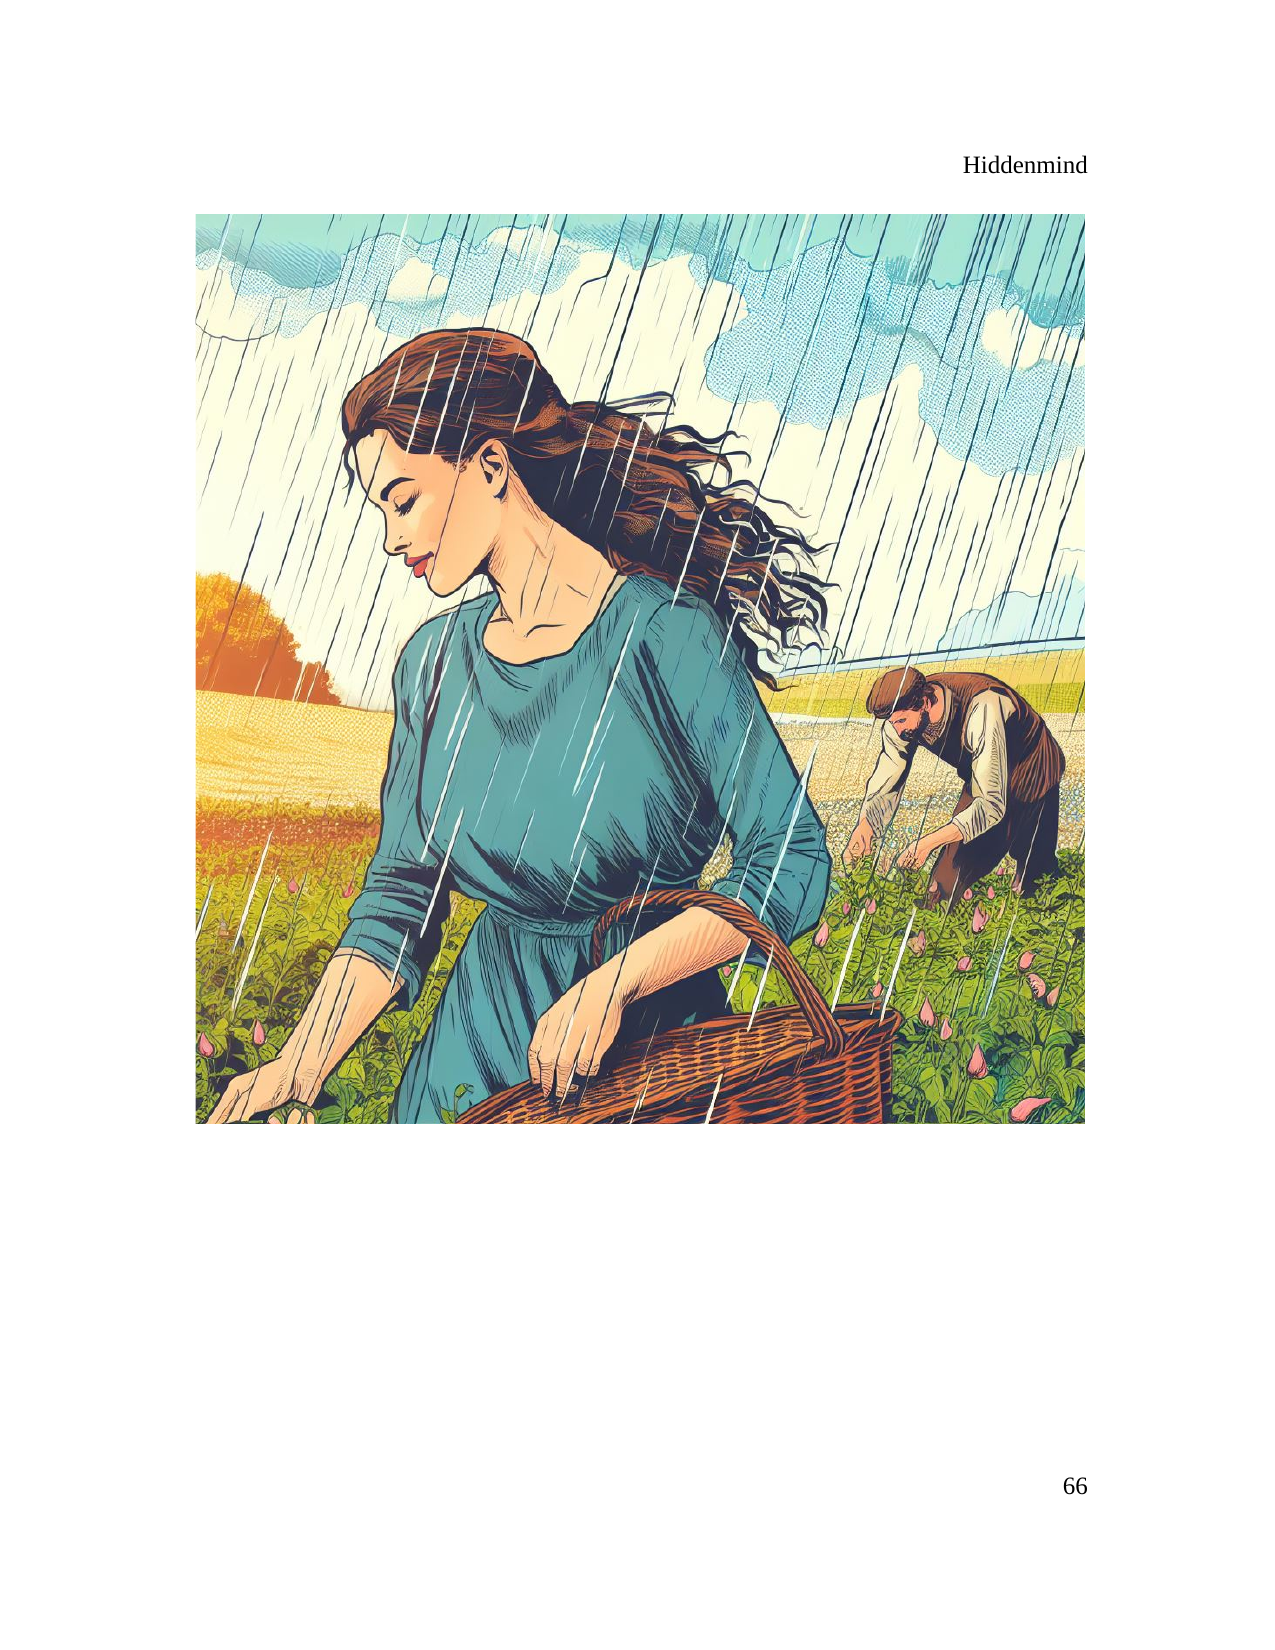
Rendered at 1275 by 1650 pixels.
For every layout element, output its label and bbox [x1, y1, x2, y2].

picture [195, 214, 1085, 1124]
